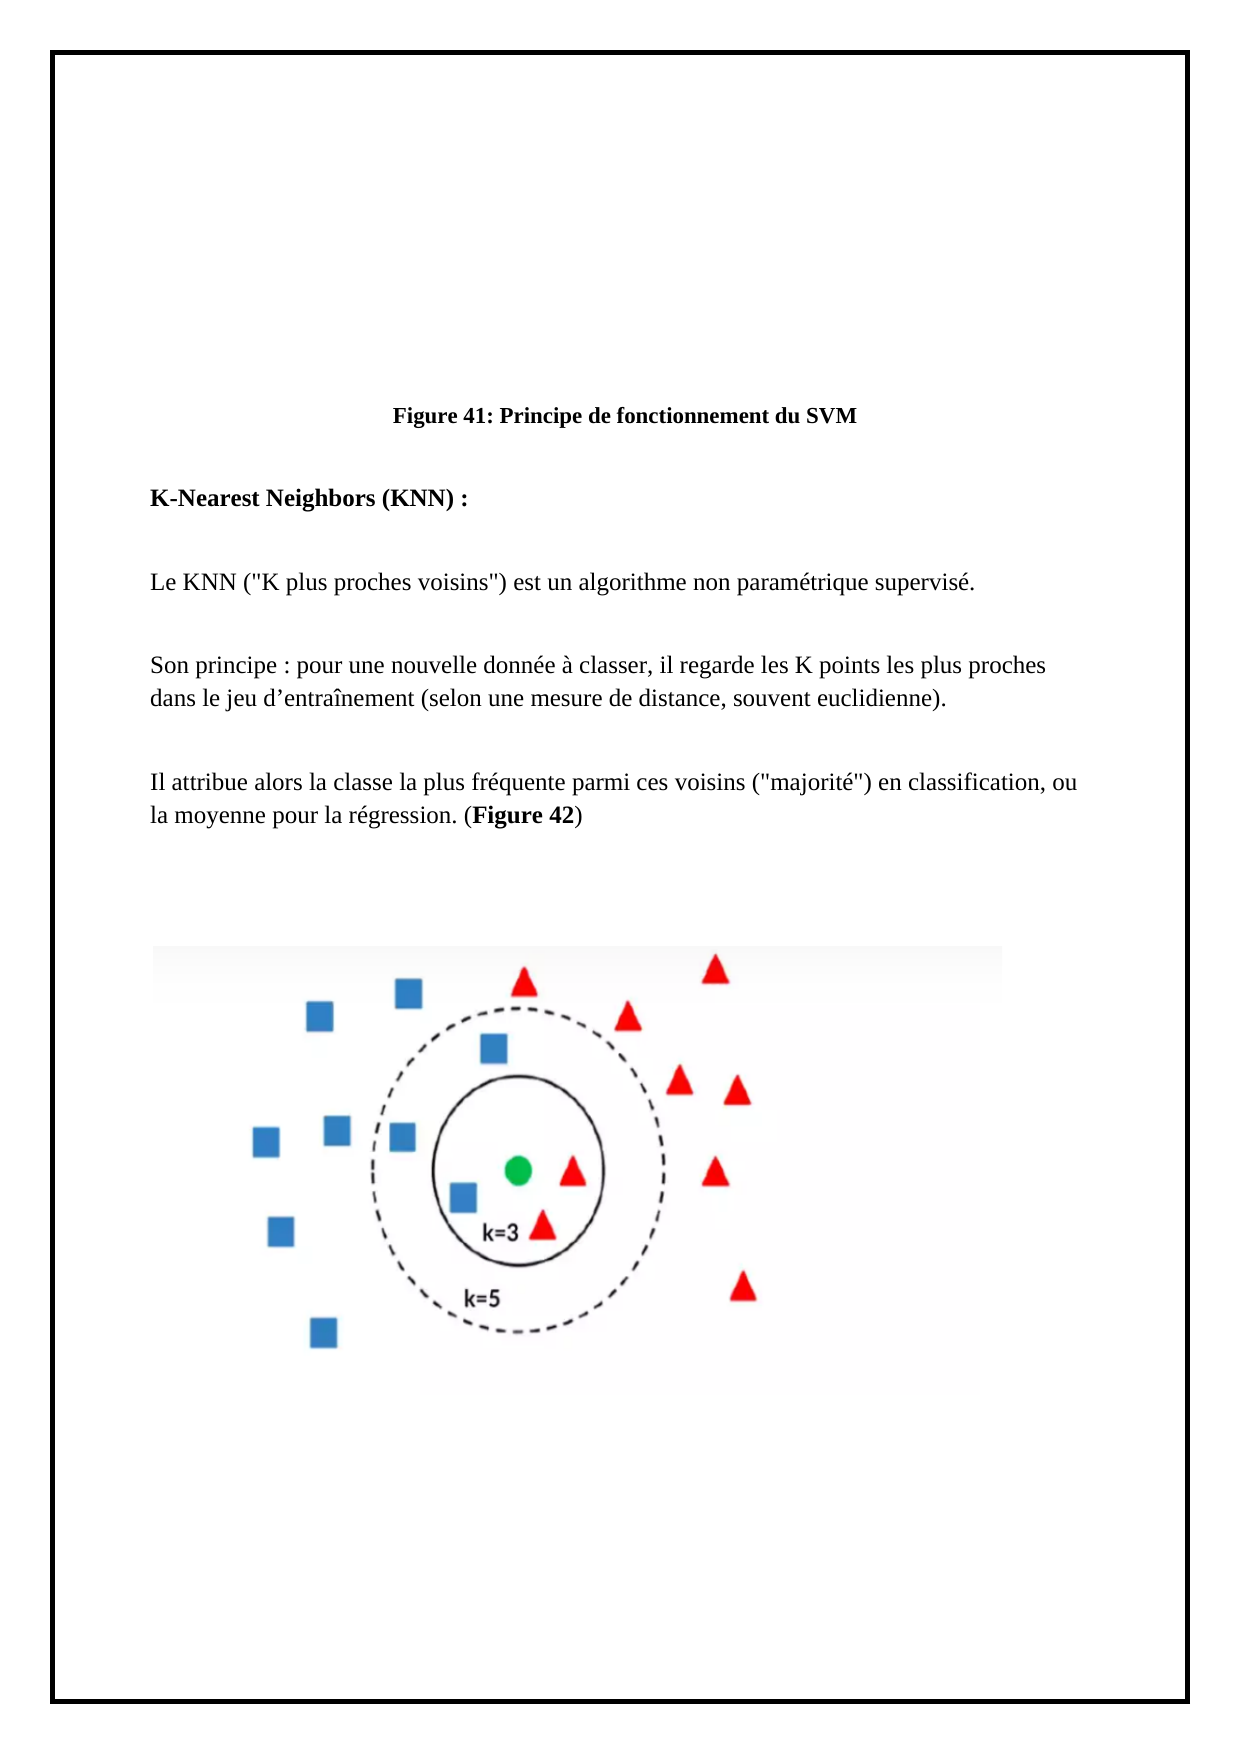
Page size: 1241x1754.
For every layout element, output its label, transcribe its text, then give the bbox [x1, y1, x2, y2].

text Figure 41: Principe de fonctionnement du SVM [150, 400, 1090, 429]
text Le KNN ("K plus proches voisins") est un algorithme non paramétrique supervisé. [150, 567, 1090, 595]
text Il attribue alors la classe la plus fréquente parmi ces voisins ("majorité") en classification, ou la moyenne pour la régression. (Figure 42) [150, 767, 1090, 829]
text K-Nearest Neighbors (KNN) : [150, 483, 1090, 512]
text Son principe : pour une nouvelle donnée à classer, il regarde les K points les plus proches dans le jeu d’entraînement (selon une mesure de distance, souvent euclidienne). [150, 650, 1090, 712]
